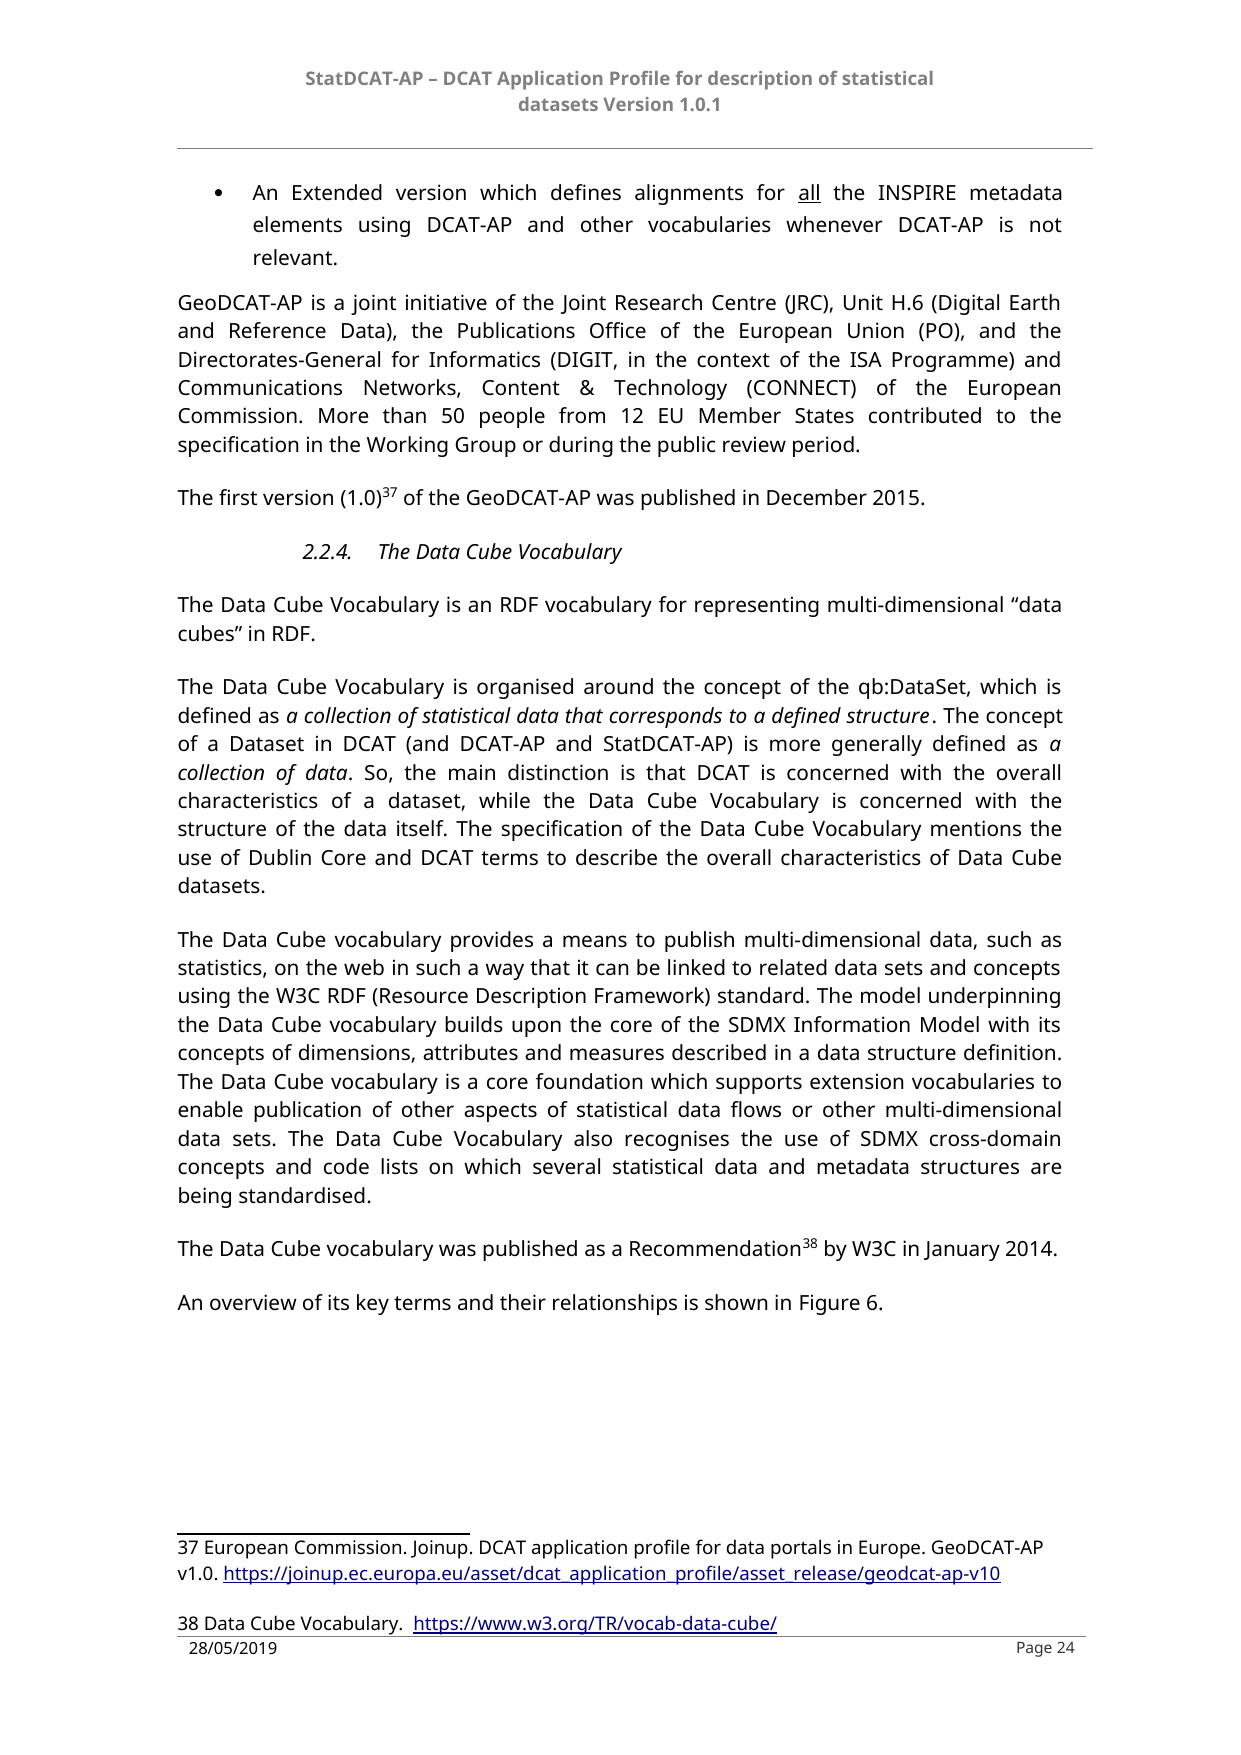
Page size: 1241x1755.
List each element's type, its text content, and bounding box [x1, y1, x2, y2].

text GeoDCAT-AP is a joint initiative of the Joint Research Centre (JRC), Unit H.6 (Digital Earth and Reference Data), the Publications Office of the European Union (PO), and the Directorates-General for Informatics (DIGIT, in the context of the ISA Programme) and Communications Networks, Content & Technology (CONNECT) of the European Commission. More than 50 people from 12 EU Member States contributed to the specification in the Working Group or during the public review period. [177, 288, 1063, 458]
text European Commission. Joinup. DCAT application profile for data portals in Europe. GeoDCAT-AP v1.0. https://joinup.ec.europa.eu/asset/dcat_application_profile/asset_release/geodcat-ap-v10 [177, 1534, 1063, 1585]
text The Data Cube Vocabulary is an RDF vocabulary for representing multi-dimensional “data cubes” in RDF. [177, 590, 1063, 647]
text The Data Cube vocabulary provides a means to publish multi-dimensional data, such as statistics, on the web in such a way that it can be linked to related data sets and concepts using the W3C RDF (Resource Description Framework) standard. The model underpinning the Data Cube vocabulary builds upon the core of the SDMX Information Model with its concepts of dimensions, attributes and measures described in a data structure definition. The Data Cube vocabulary is a core foundation which supports extension vocabularies to enable publication of other aspects of statistical data flows or other multi-dimensional data sets. The Data Cube Vocabulary also recognises the use of SDMX cross-domain concepts and code lists on which several statistical data and metadata structures are being standardised. [177, 925, 1063, 1209]
text The Data Cube Vocabulary is organised around the concept of the qb:DataSet, which is defined as a collection of statistical data that corresponds to a defined structure. The concept of a Dataset in DCAT (and DCAT-AP and StatDCAT-AP) is more generally defined as a collection of data. So, the main distinction is that DCAT is concerned with the overall characteristics of a dataset, while the Data Cube Vocabulary is concerned with the structure of the data itself. The specification of the Data Cube Vocabulary mentions the use of Dublin Core and DCAT terms to describe the overall characteristics of Data Cube datasets. [177, 672, 1063, 900]
text An overview of its key terms and their relationships is shown in Figure 6. [177, 1288, 1063, 1316]
subtitle The Data Cube Vocabulary [302, 537, 1063, 565]
list An Extended version which defines alignments for all the INSPIRE metadata elements using DCAT-AP and other vocabularies whenever DCAT-AP is not relevant. [215, 178, 1063, 271]
text The Data Cube vocabulary was published as a Recommendation by W3C in January 2014. [177, 1234, 1063, 1263]
text Data Cube Vocabulary. https://www.w3.org/TR/vocab-data-cube/ [177, 1610, 1063, 1636]
text The first version (1.0) of the GeoDCAT-AP was published in December 2015. [177, 483, 1063, 512]
